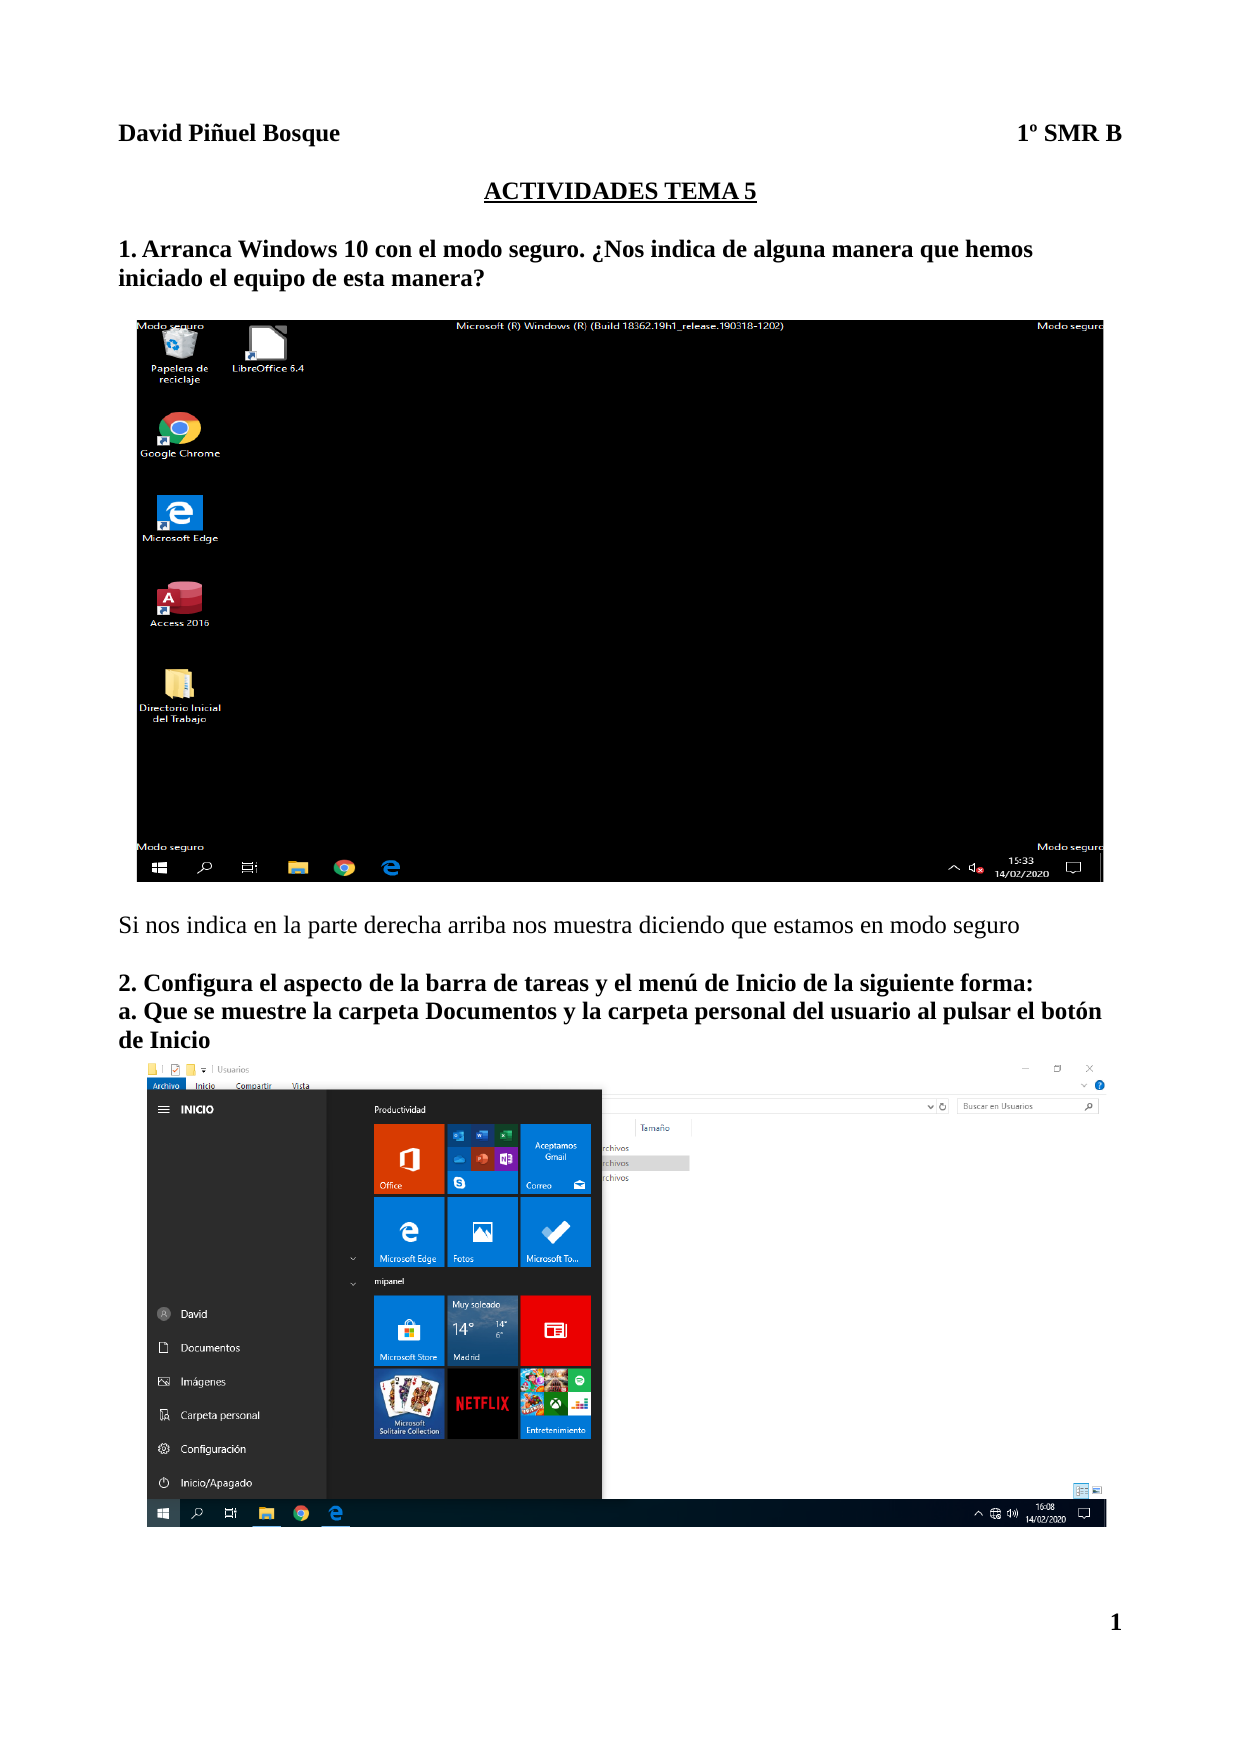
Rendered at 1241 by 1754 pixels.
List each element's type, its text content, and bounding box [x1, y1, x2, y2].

picture [136, 320, 1104, 882]
text 2. Configura el aspecto de la barra de tareas y el menú de Inicio de la siguiente forma: [118, 968, 1122, 996]
text 1. Arranca Windows 10 con el modo seguro. ¿Nos indica de alguna manera que hemos iniciado el equipo de esta manera? [118, 234, 1122, 291]
text Si nos indica en la parte derecha arriba nos muestra diciendo que estamos en modo seguro [118, 910, 1122, 939]
text ACTIVIDADES TEMA 5 [118, 176, 1122, 205]
text a. Que se muestre la carpeta Documentos y la carpeta personal del usuario al pulsar el botón de Inicio [118, 996, 1122, 1054]
picture [147, 1061, 1107, 1527]
